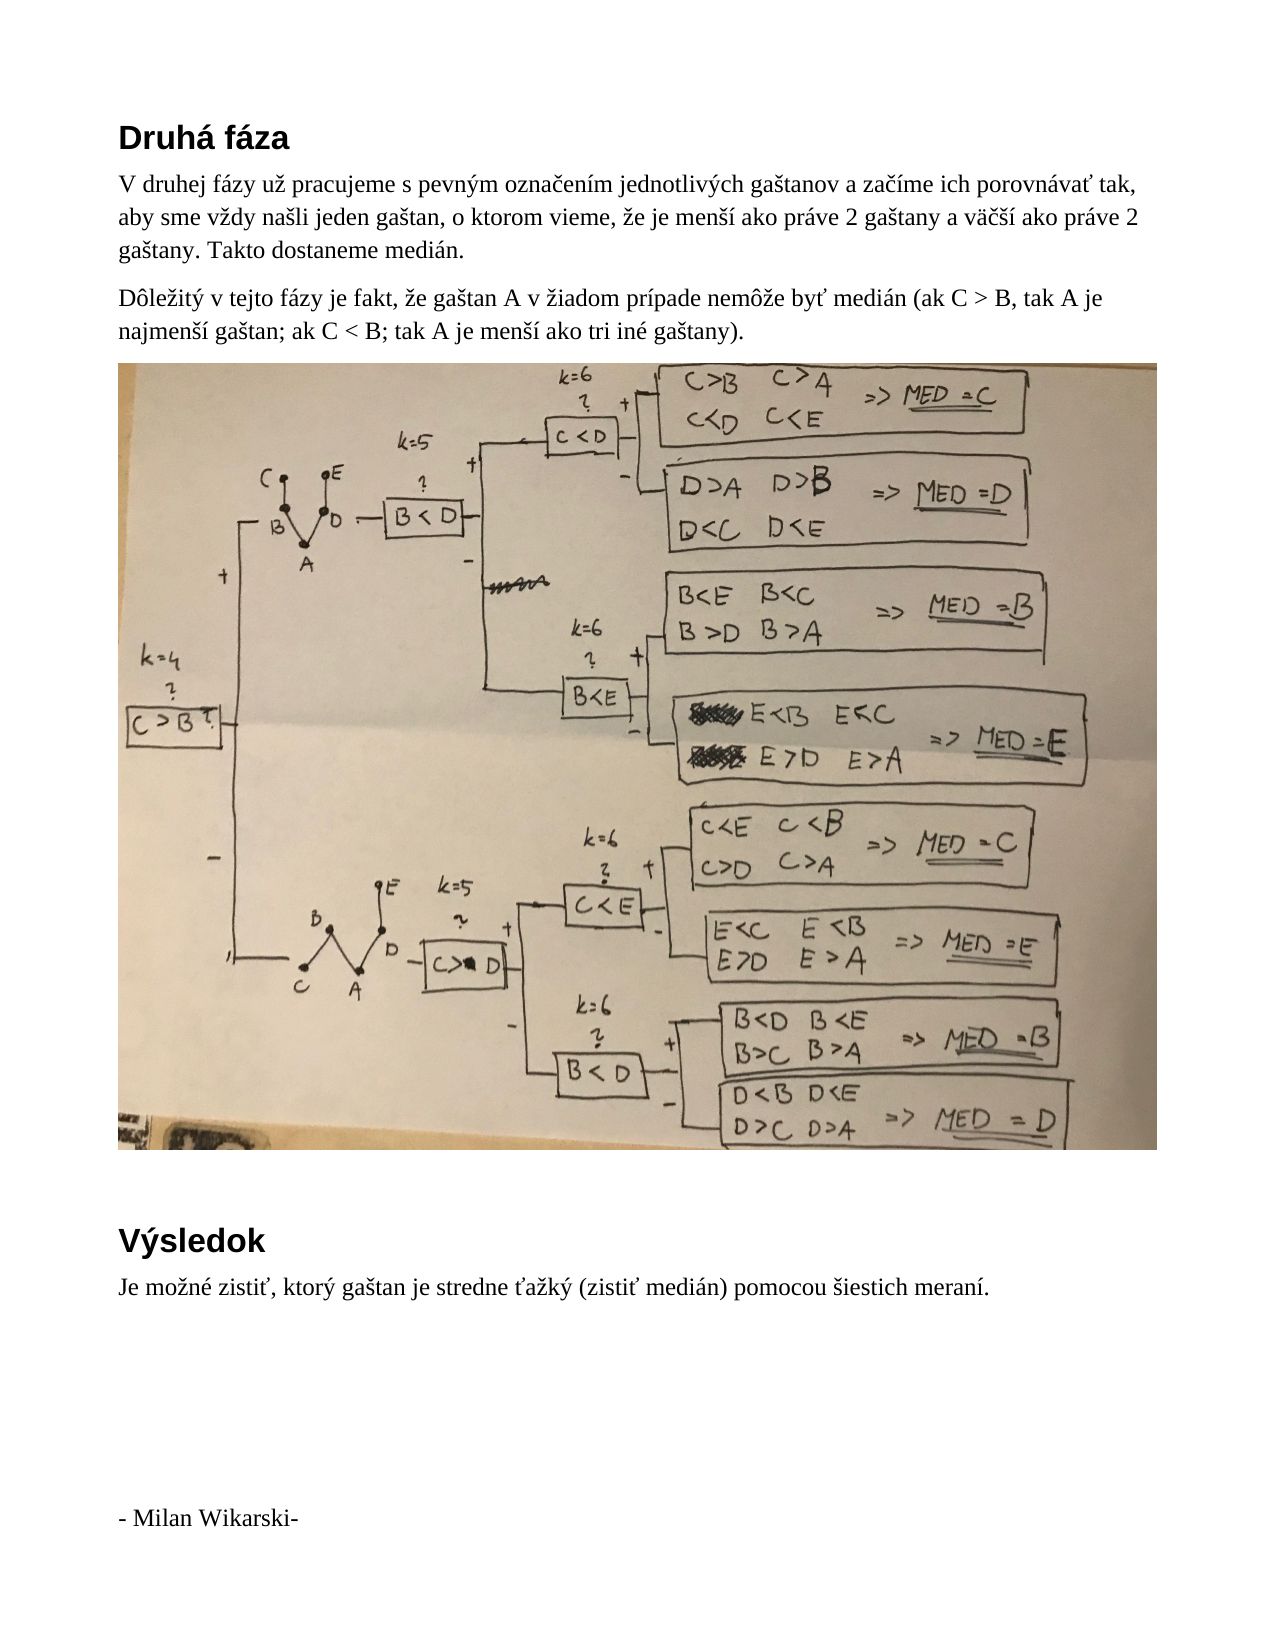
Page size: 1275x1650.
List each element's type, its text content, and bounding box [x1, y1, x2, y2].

subtitle Druhá fáza [118, 118, 1157, 157]
picture [118, 363, 1157, 1150]
subtitle Výsledok [118, 1221, 1157, 1260]
text Dôležitý v tejto fázy je fakt, že gaštan A v žiadom prípade nemôže byť medián (ak C > B, tak A je najmenší gaštan; ak C < B; tak A je menší ako tri iné gaštany). [118, 283, 1157, 345]
text Je možné zistiť, ktorý gaštan je stredne ťažký (zistiť medián) pomocou šiestich meraní. [118, 1272, 1157, 1301]
text V druhej fázy už pracujeme s pevným označením jednotlivých gaštanov a začíme ich porovnávať tak, aby sme vždy našli jeden gaštan, o ktorom vieme, že je menší ako práve 2 gaštany a väčší ako práve 2 gaštany. Takto dostaneme medián. [118, 169, 1157, 264]
